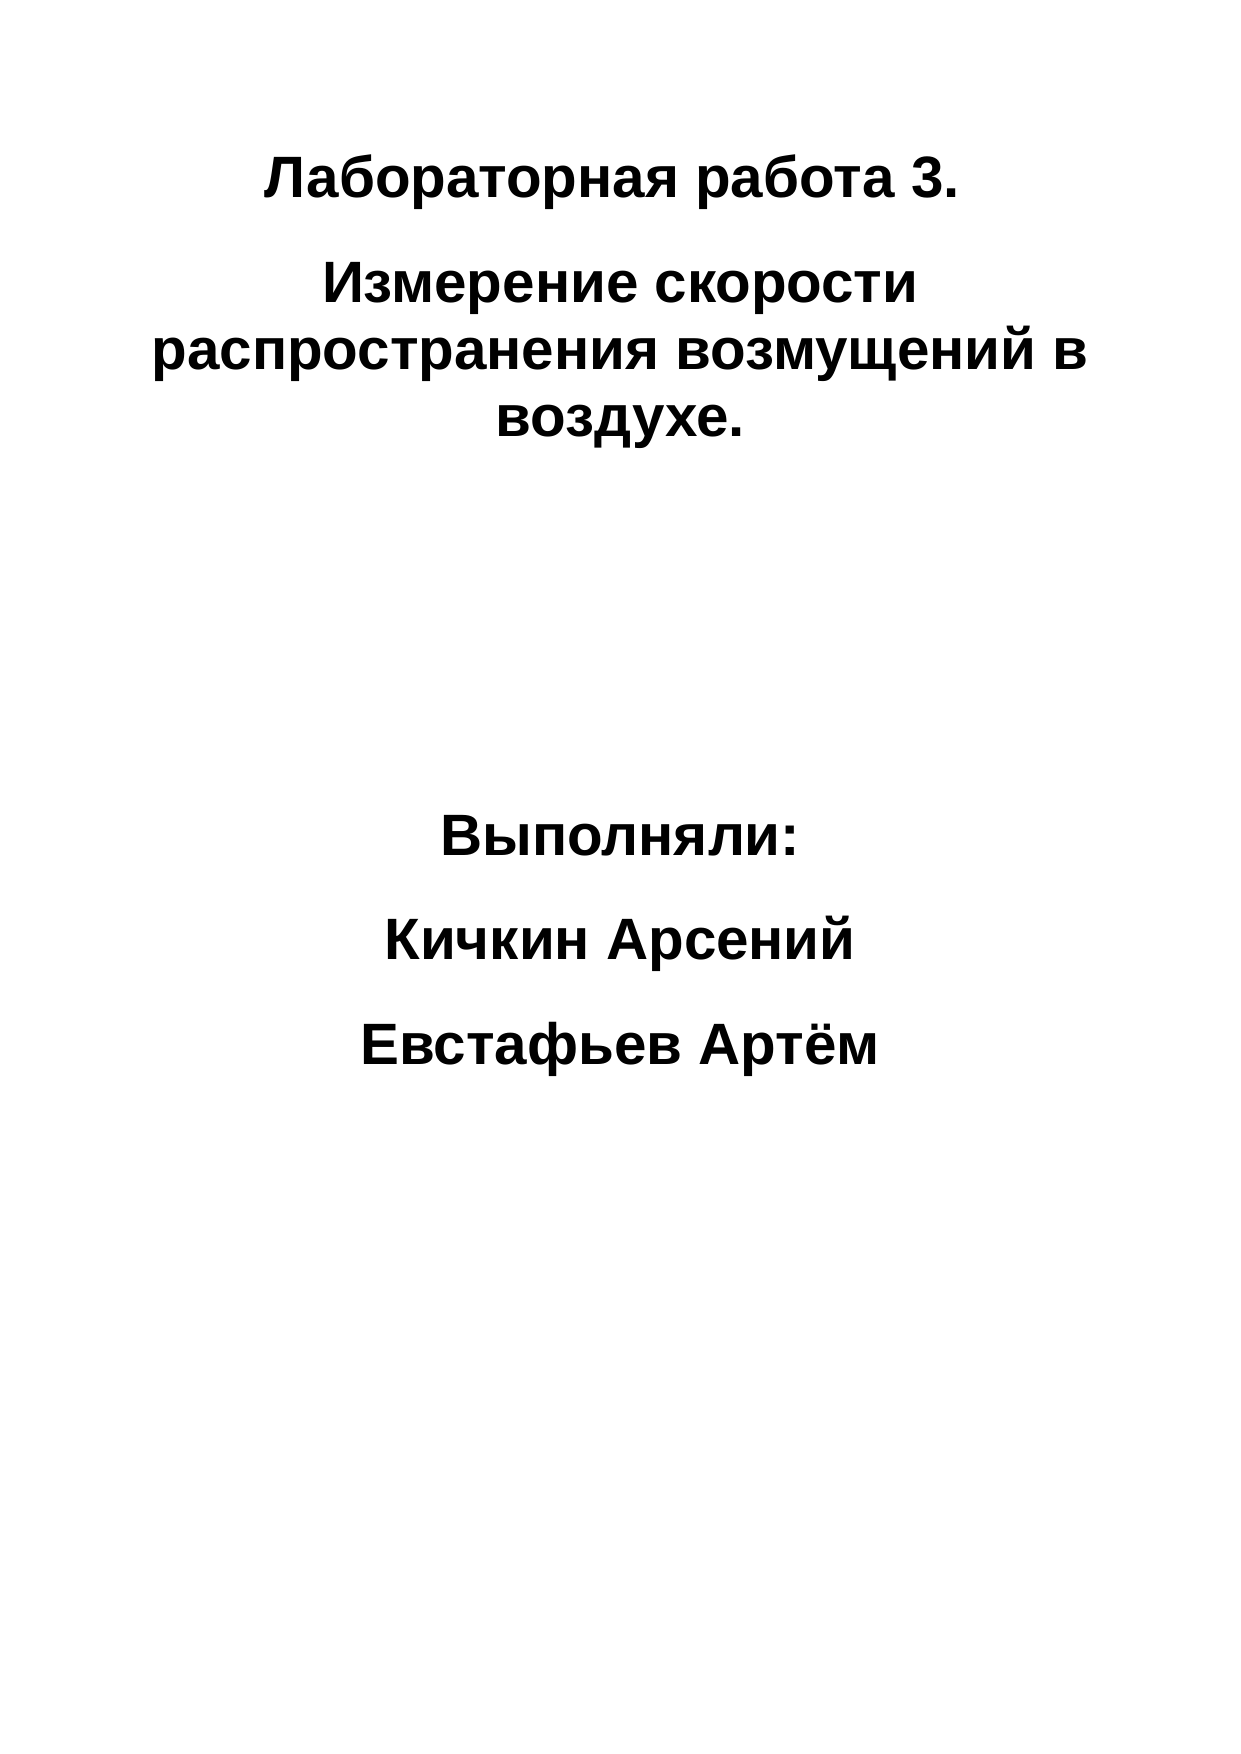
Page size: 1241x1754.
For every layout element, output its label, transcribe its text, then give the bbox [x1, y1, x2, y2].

title Кичкин Арсений [118, 905, 1122, 972]
title Лабораторная работа 3. [118, 143, 1122, 210]
title Выполняли: [118, 800, 1122, 867]
title Измерение скорости распространения возмущений в воздухе. [118, 248, 1122, 449]
title Евстафьев Артём [118, 1009, 1122, 1076]
